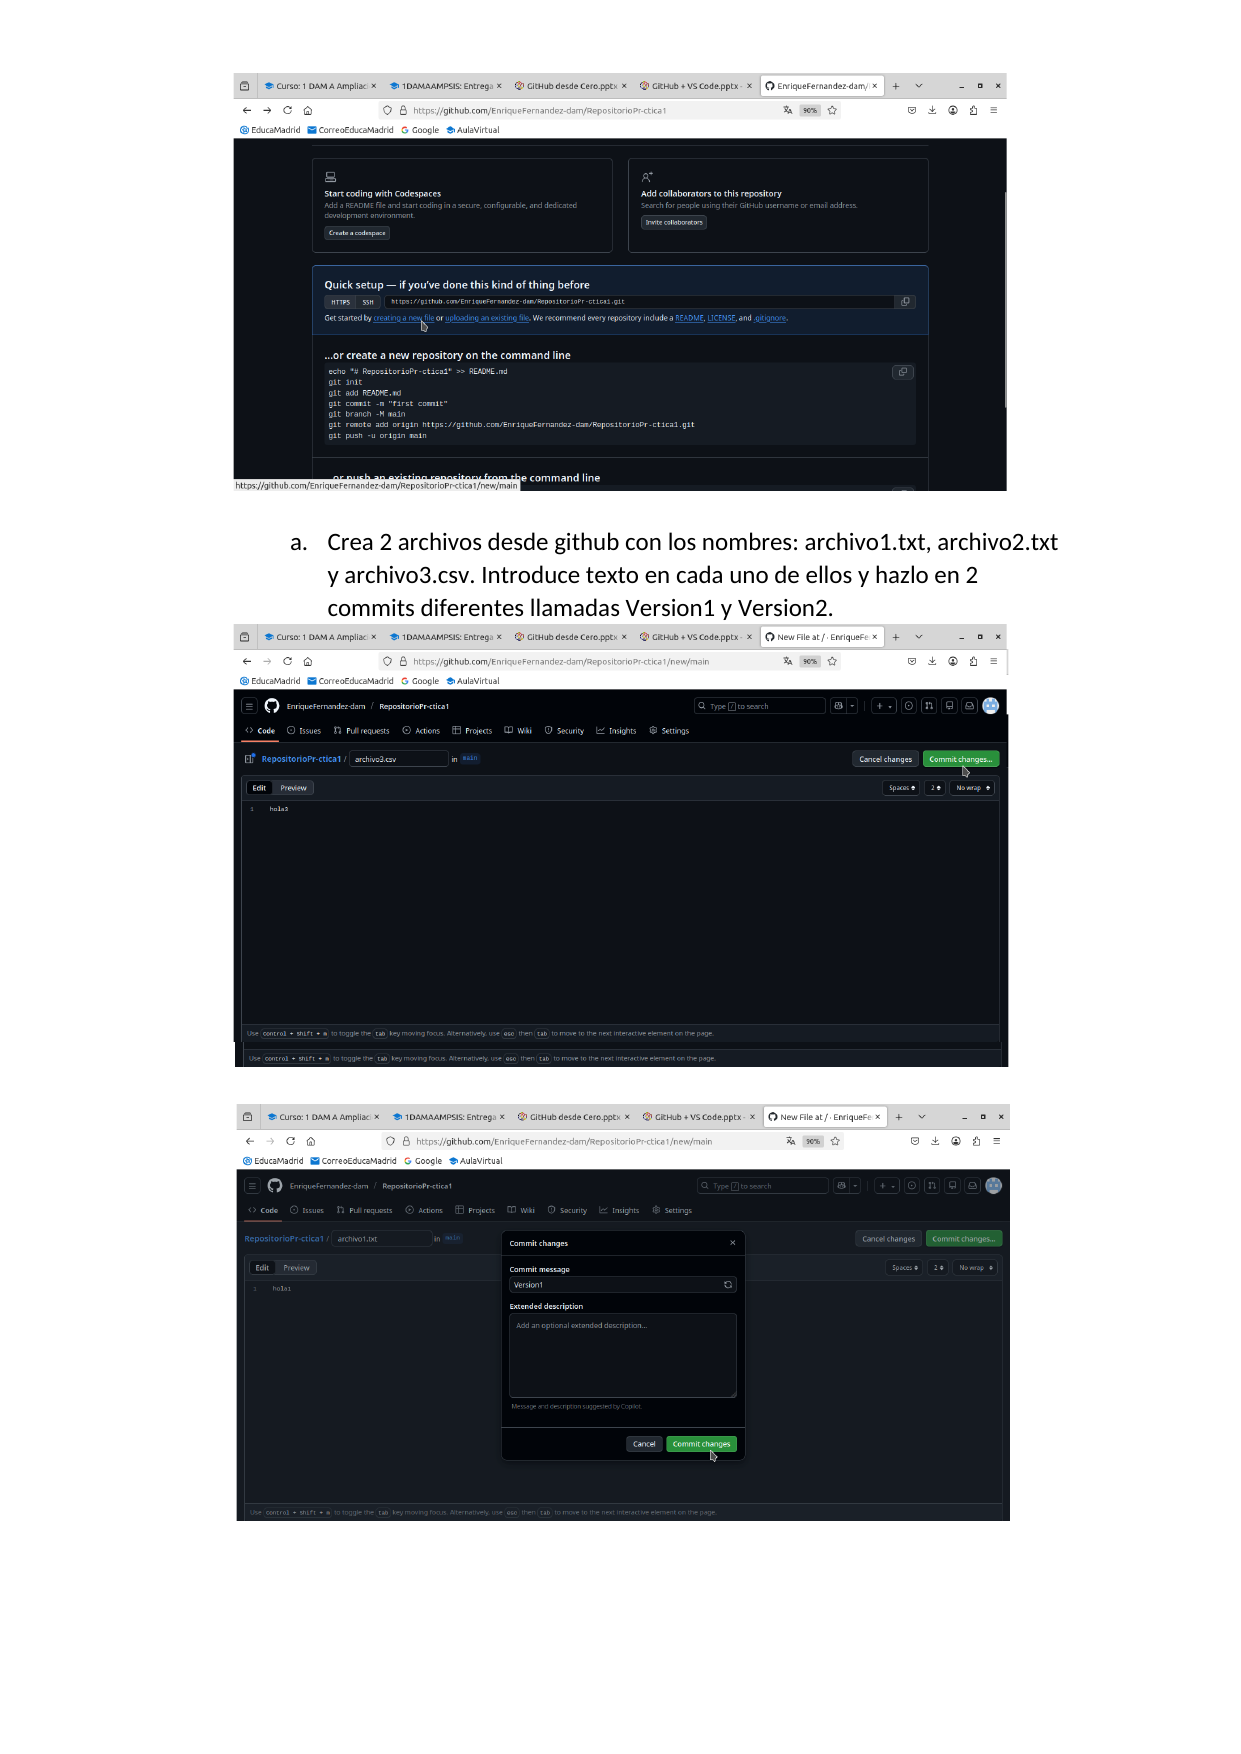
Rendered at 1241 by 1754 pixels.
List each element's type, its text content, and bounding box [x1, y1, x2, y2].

picture [236, 1104, 1010, 1521]
picture [233, 73, 1007, 491]
list Crea 2 archivos desde github con los nombres: archivo1.txt, archivo2.txt y archivo3.csv. Introduce texto en cada uno de ellos y hazlo en 2 commits diferentes llamadas Version1 y Version2. [290, 526, 1063, 622]
picture [233, 624, 1009, 1067]
